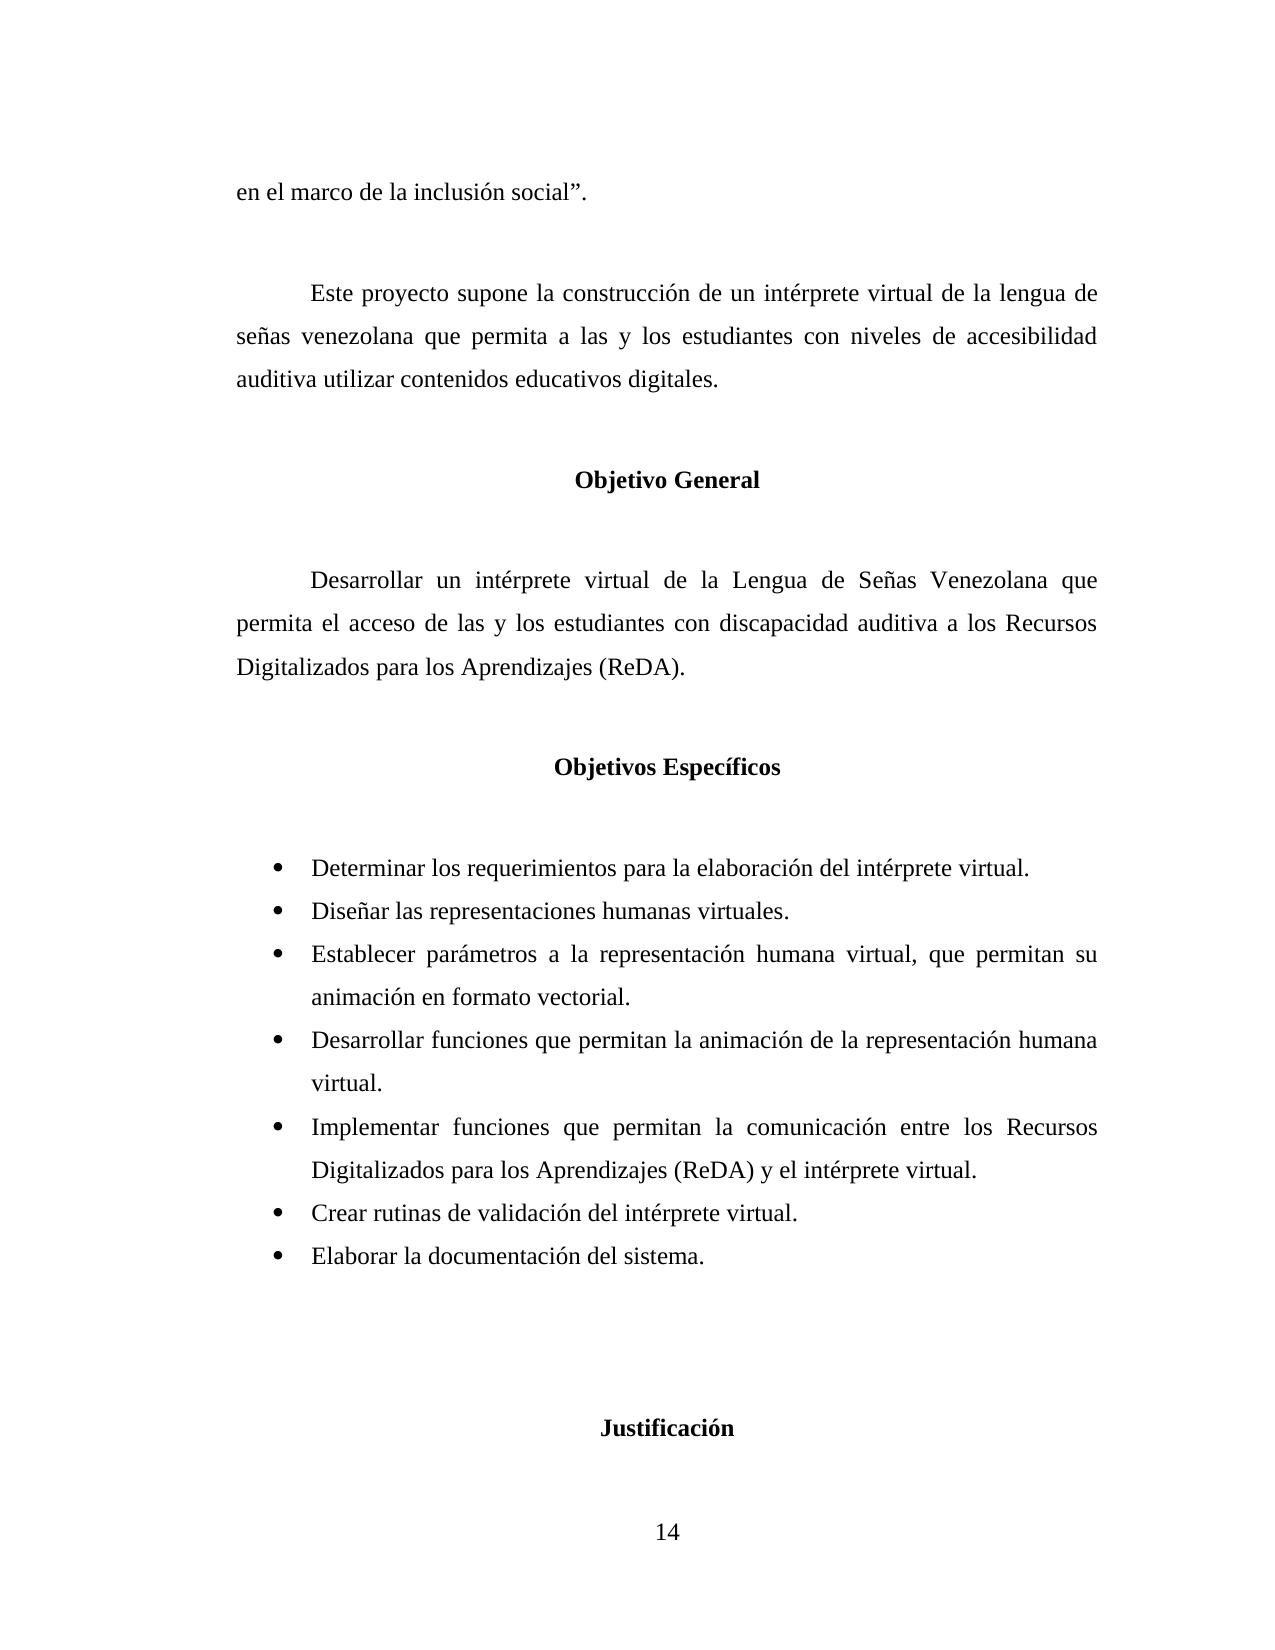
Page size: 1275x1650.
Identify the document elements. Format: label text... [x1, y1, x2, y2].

list Desarrollar funciones que permitan la animación de la representación humana virtual. [274, 1025, 1098, 1097]
list Establecer parámetros a la representación humana virtual, que permitan su animación en formato vectorial. [274, 939, 1098, 1011]
text en el marco de la inclusión social”. [236, 177, 1098, 206]
list Crear rutinas de validación del intérprete virtual. [274, 1198, 1098, 1227]
list Elaborar la documentación del sistema. [274, 1241, 1098, 1270]
list Implementar funciones que permitan la comunicación entre los Recursos Digitalizados para los Aprendizajes (ReDA) y el intérprete virtual. [274, 1112, 1098, 1183]
list Diseñar las representaciones humanas virtuales. [274, 896, 1098, 925]
text Desarrollar un intérprete virtual de la Lengua de Señas Venezolana que permita el acceso de las y los estudiantes con discapacidad auditiva a los Recursos Digitalizados para los Aprendizajes (ReDA). [236, 565, 1098, 680]
text Objetivo General [236, 465, 1098, 493]
list Determinar los requerimientos para la elaboración del intérprete virtual. [274, 853, 1098, 882]
text Justificación [236, 1413, 1098, 1442]
text Este proyecto supone la construcción de un intérprete virtual de la lengua de señas venezolana que permita a las y los estudiantes con niveles de accesibilidad auditiva utilizar contenidos educativos digitales. [236, 278, 1098, 393]
text Objetivos Específicos [236, 752, 1098, 781]
